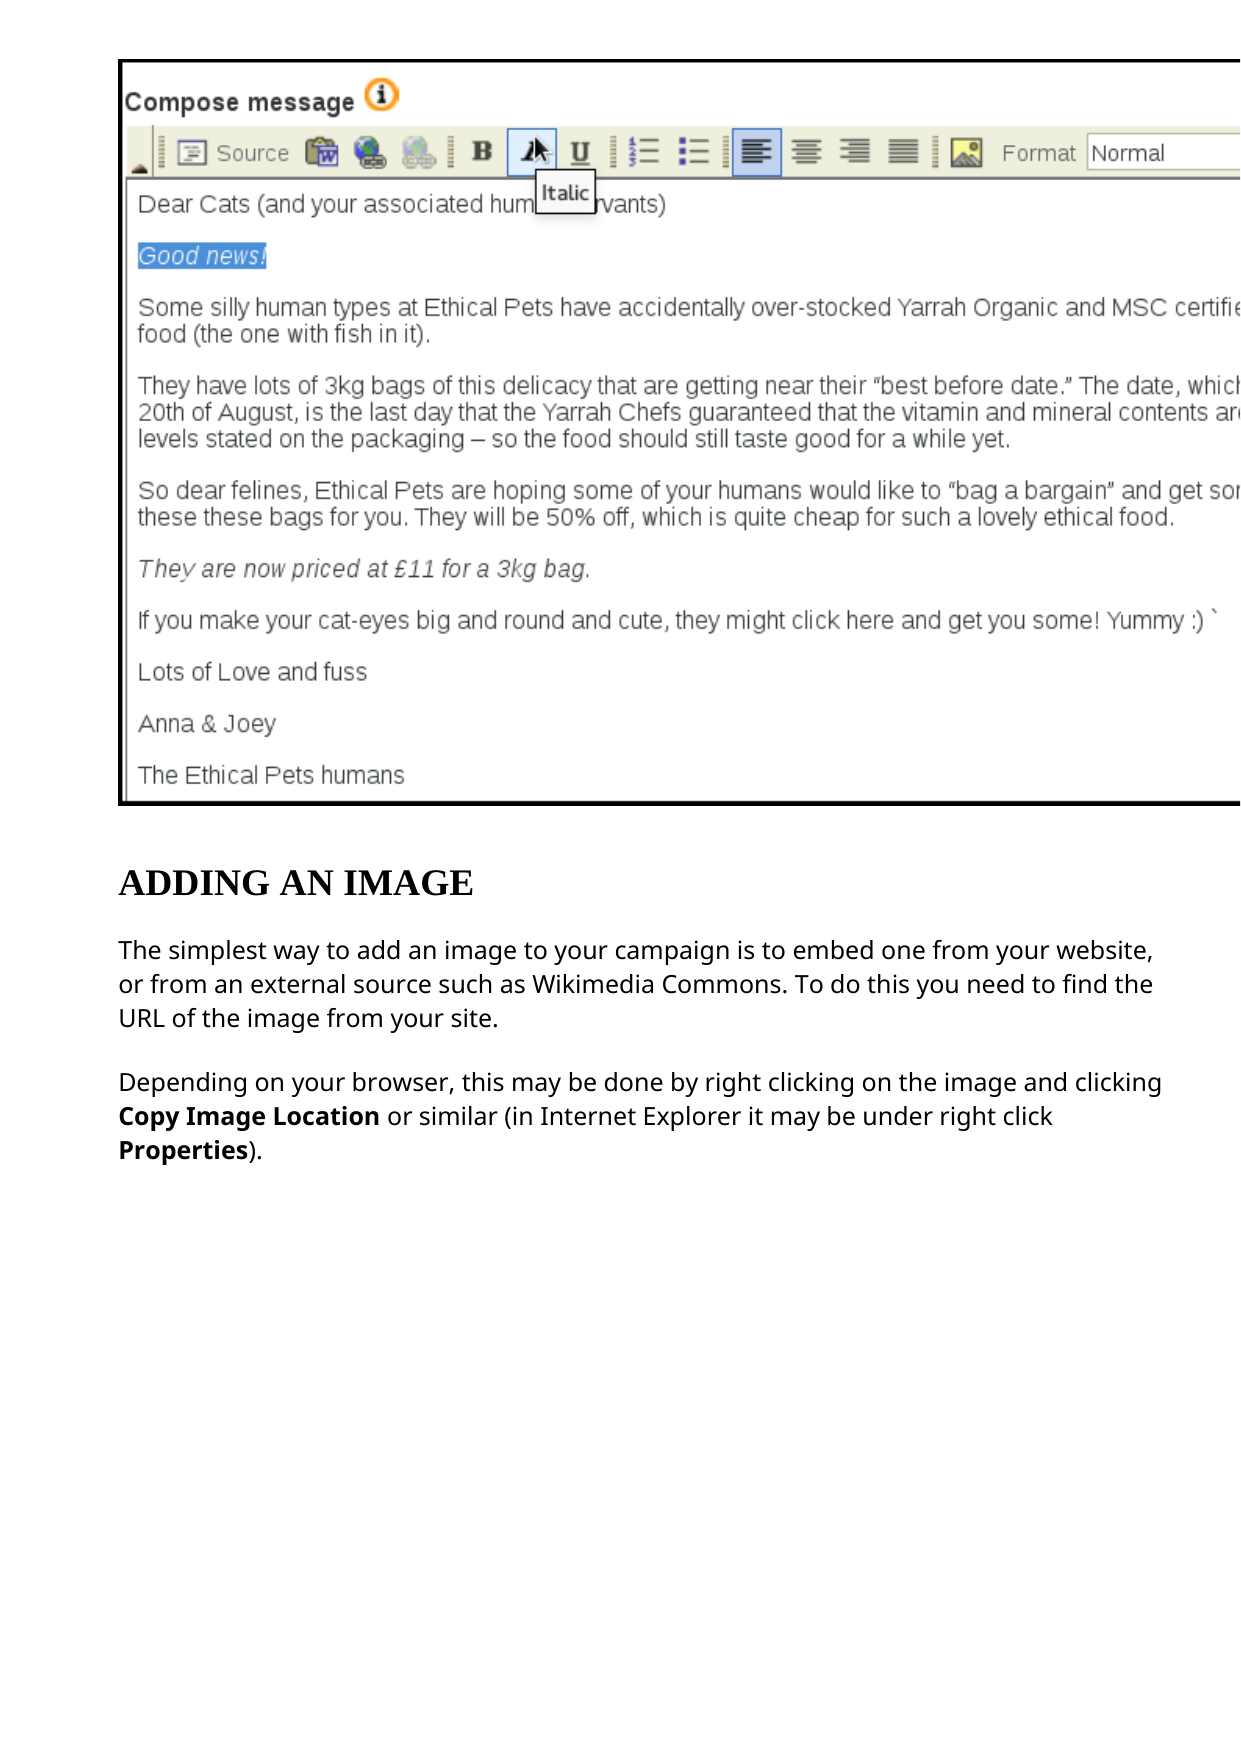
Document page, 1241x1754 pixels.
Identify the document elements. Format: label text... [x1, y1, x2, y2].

text The simplest way to add an image to your campaign is to embed one from your website, or from an external source such as Wikimedia Commons. To do this you need to find the URL of the image from your site. [118, 933, 1181, 1035]
text Depending on your browser, this may be done by right clicking on the image and clicking Copy Image Location or similar (in Internet Explorer it may be under right click Properties). [118, 1065, 1181, 1167]
subtitle Adding an Image [118, 860, 1181, 903]
picture [118, 59, 1241, 806]
